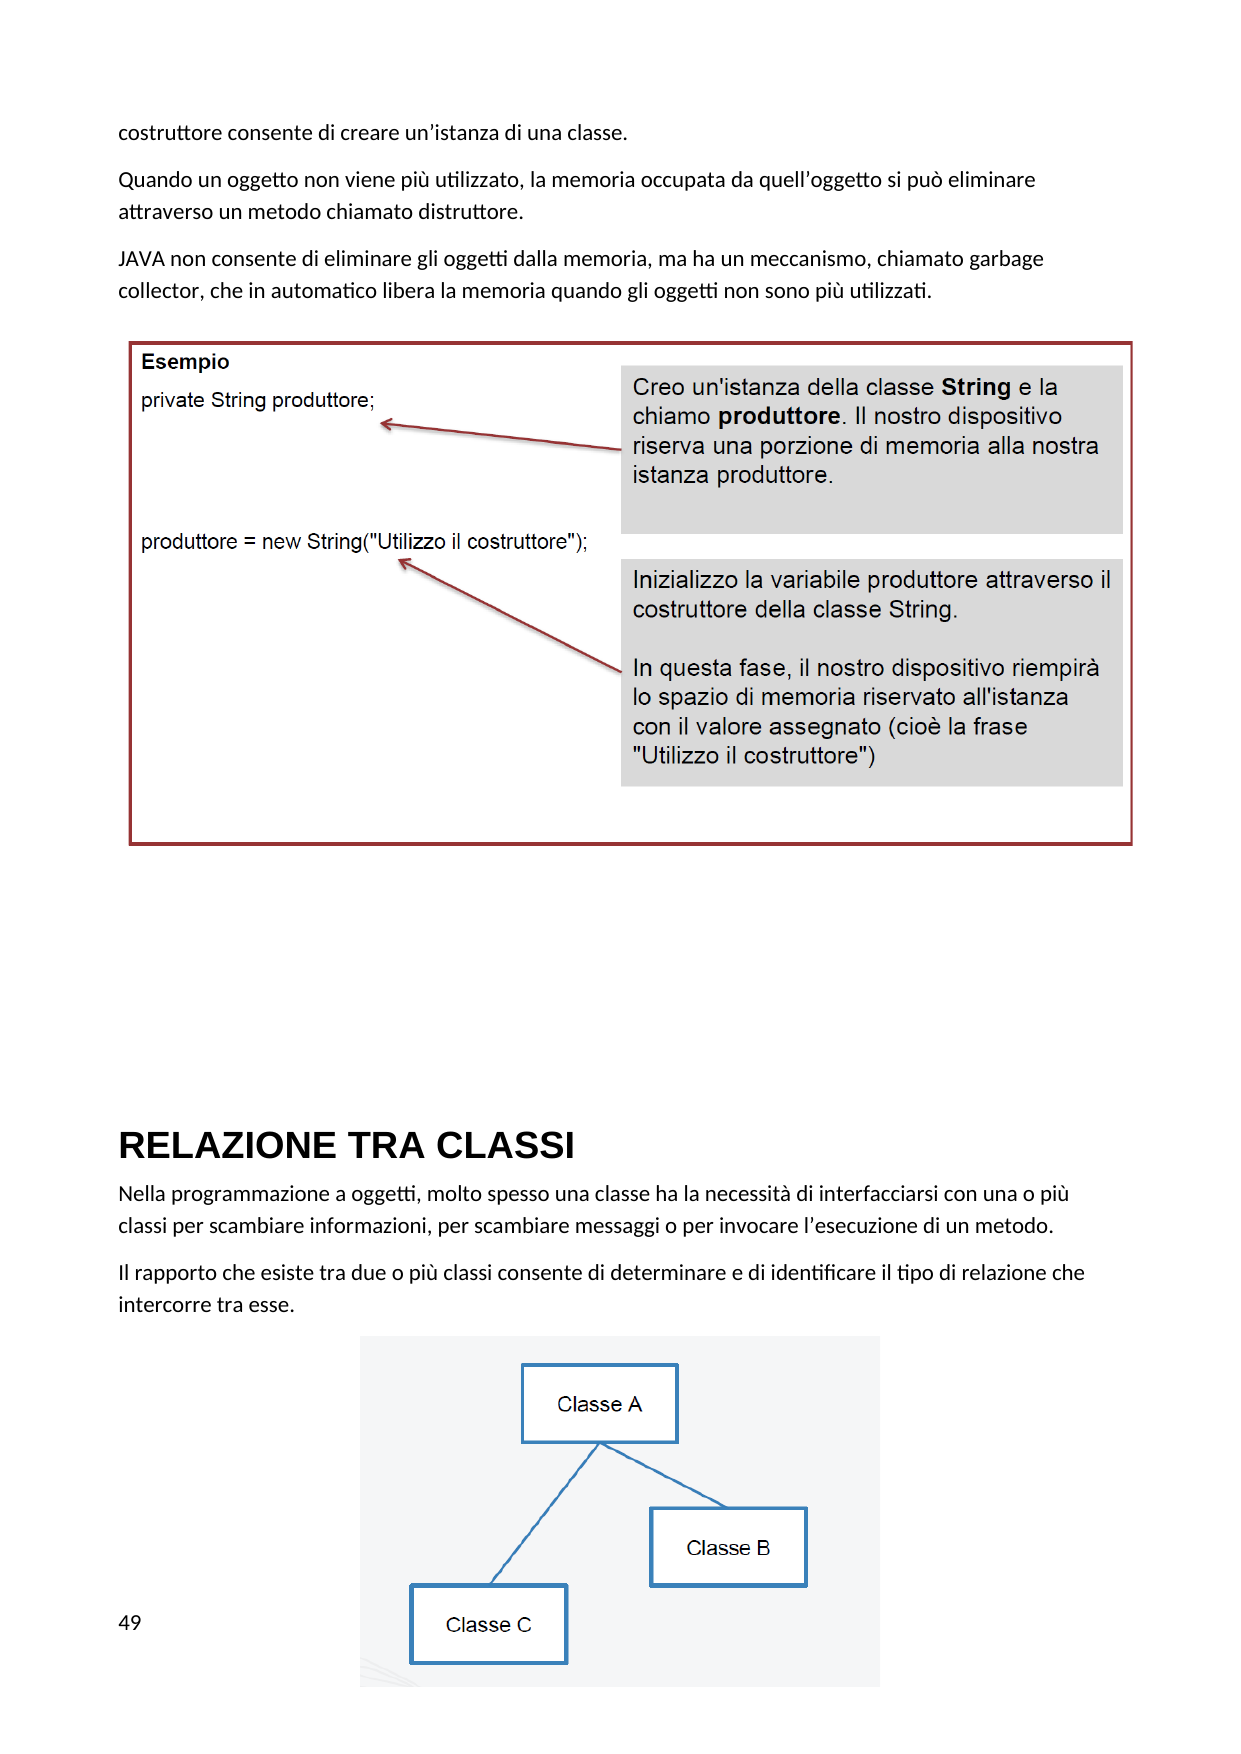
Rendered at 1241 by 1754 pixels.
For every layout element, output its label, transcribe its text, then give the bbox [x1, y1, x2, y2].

picture [360, 1336, 880, 1687]
text JAVA non consente di eliminare gli oggetti dalla memoria, ma ha un meccanismo, chiamato garbage collector, che in automatico libera la memoria quando gli oggetti non sono più utilizzati. [118, 244, 1122, 304]
subtitle RELAZIONE TRA CLASSI [118, 1122, 1122, 1166]
text Quando un oggetto non viene più utilizzato, la memoria occupata da quell’oggetto si può eliminare attraverso un metodo chiamato distruttore. [118, 165, 1122, 225]
text Il rapporto che esiste tra due o più classi consente di determinare e di identificare il tipo di relazione che intercorre tra esse. [118, 1258, 1122, 1318]
text Nella programmazione a oggetti, molto spesso una classe ha la necessità di interfacciarsi con una o più classi per scambiare informazioni, per scambiare messaggi o per invocare l’esecuzione di un metodo. [118, 1179, 1122, 1239]
text costruttore consente di creare un’istanza di una classe. [118, 118, 1122, 146]
picture [128, 341, 1133, 846]
